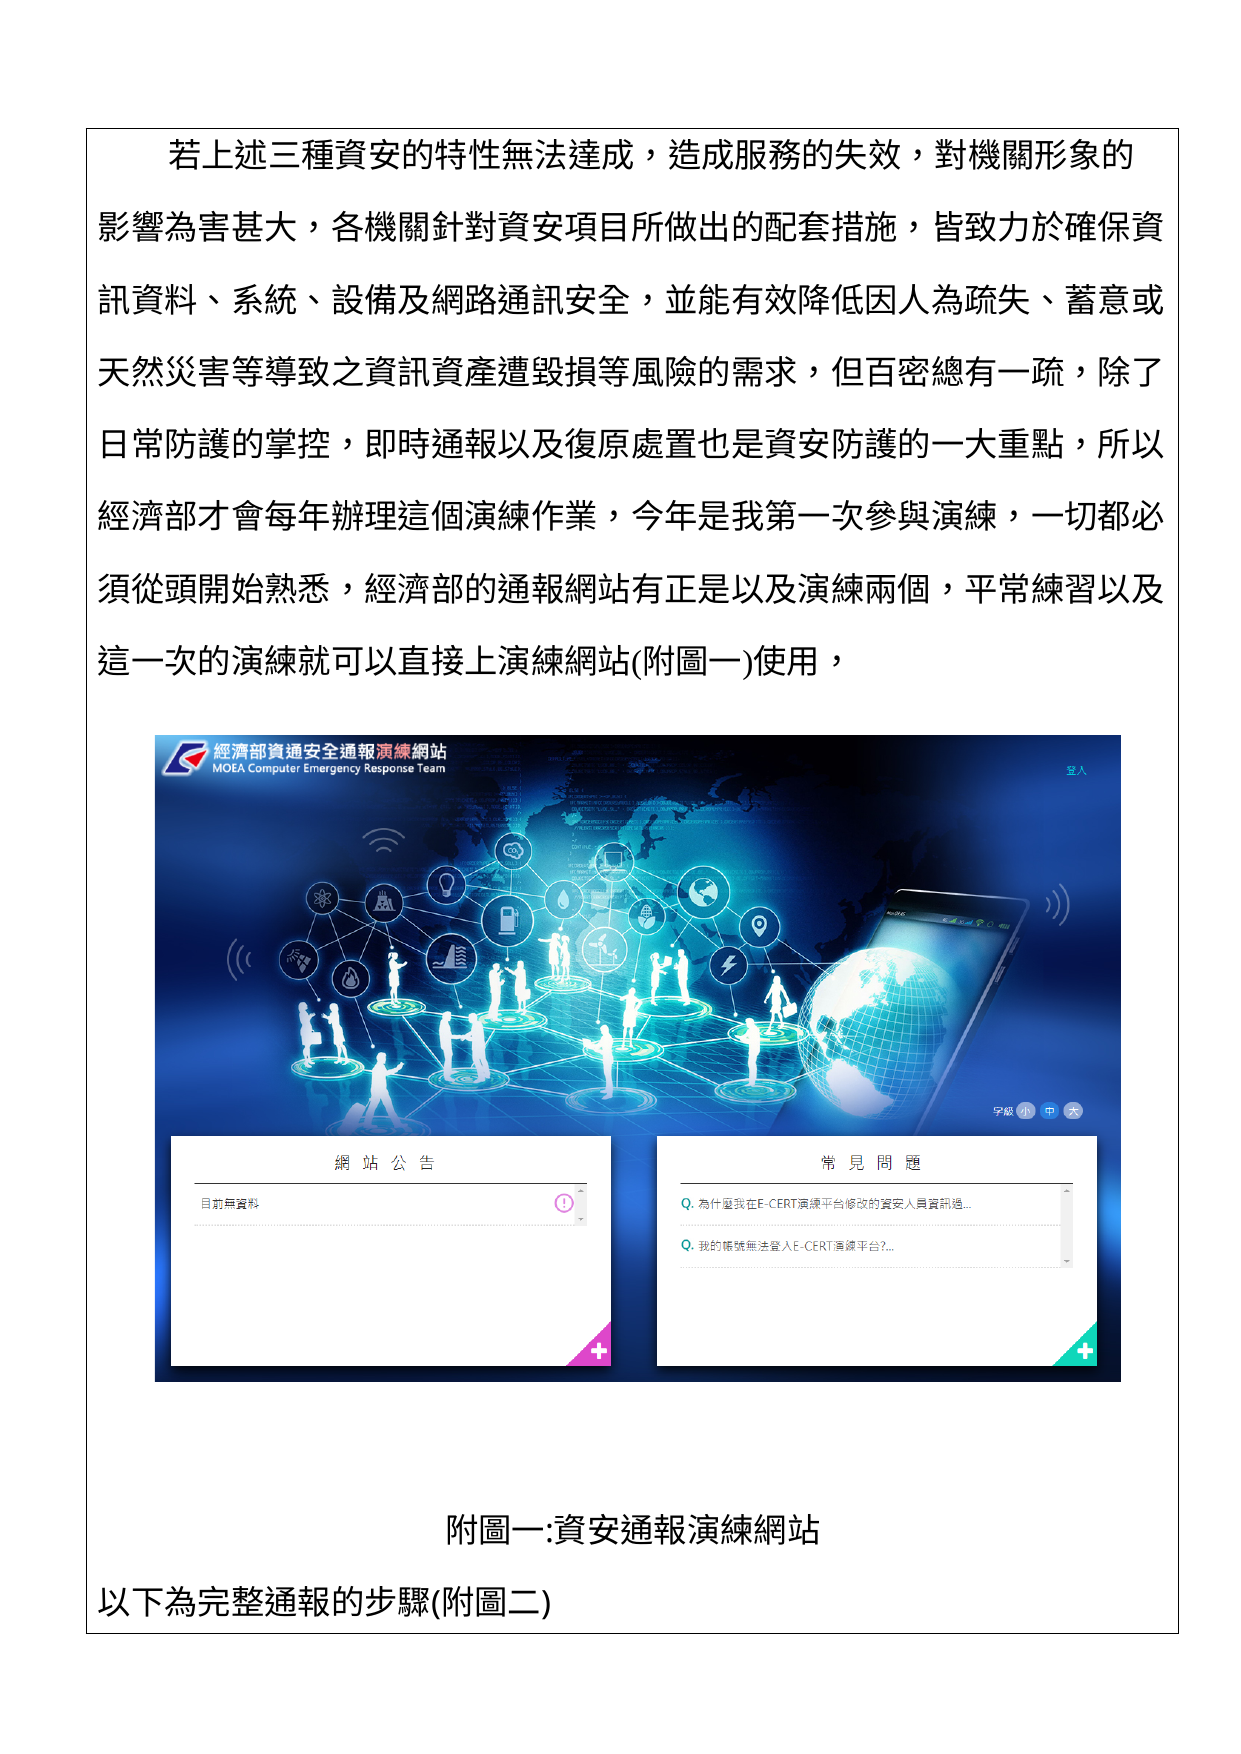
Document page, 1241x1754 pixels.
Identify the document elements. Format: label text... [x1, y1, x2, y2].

table_header 若上述三種資安的特性無法達成，造成服務的失效，對機關形象的影響為害甚大，各機關針對資安項目所做出的配套措施，皆致力於確保資訊資料、系統、設備及網路通訊安全，並能有效降低因人為疏失、蓄意或天然災害等導致之資訊資產遭毀損等風險的需求，但百密總有一疏，除了日常防護的掌控，即時通報以及復原處置也是資安防護的一大重點，所以經濟部才會每年辦理這個演練作業，今年是我第一次參與演練，一切都必須從頭開始熟悉，經濟部的通報網站有正是以及演練兩個，平常練習以及這一次的演練就可以直接上演練網站(附圖一)使用， 附圖一:資安通報演練網站 以下為完整通報的步驟(附圖二) [87, 129, 1178, 1633]
picture [154, 735, 1121, 1382]
